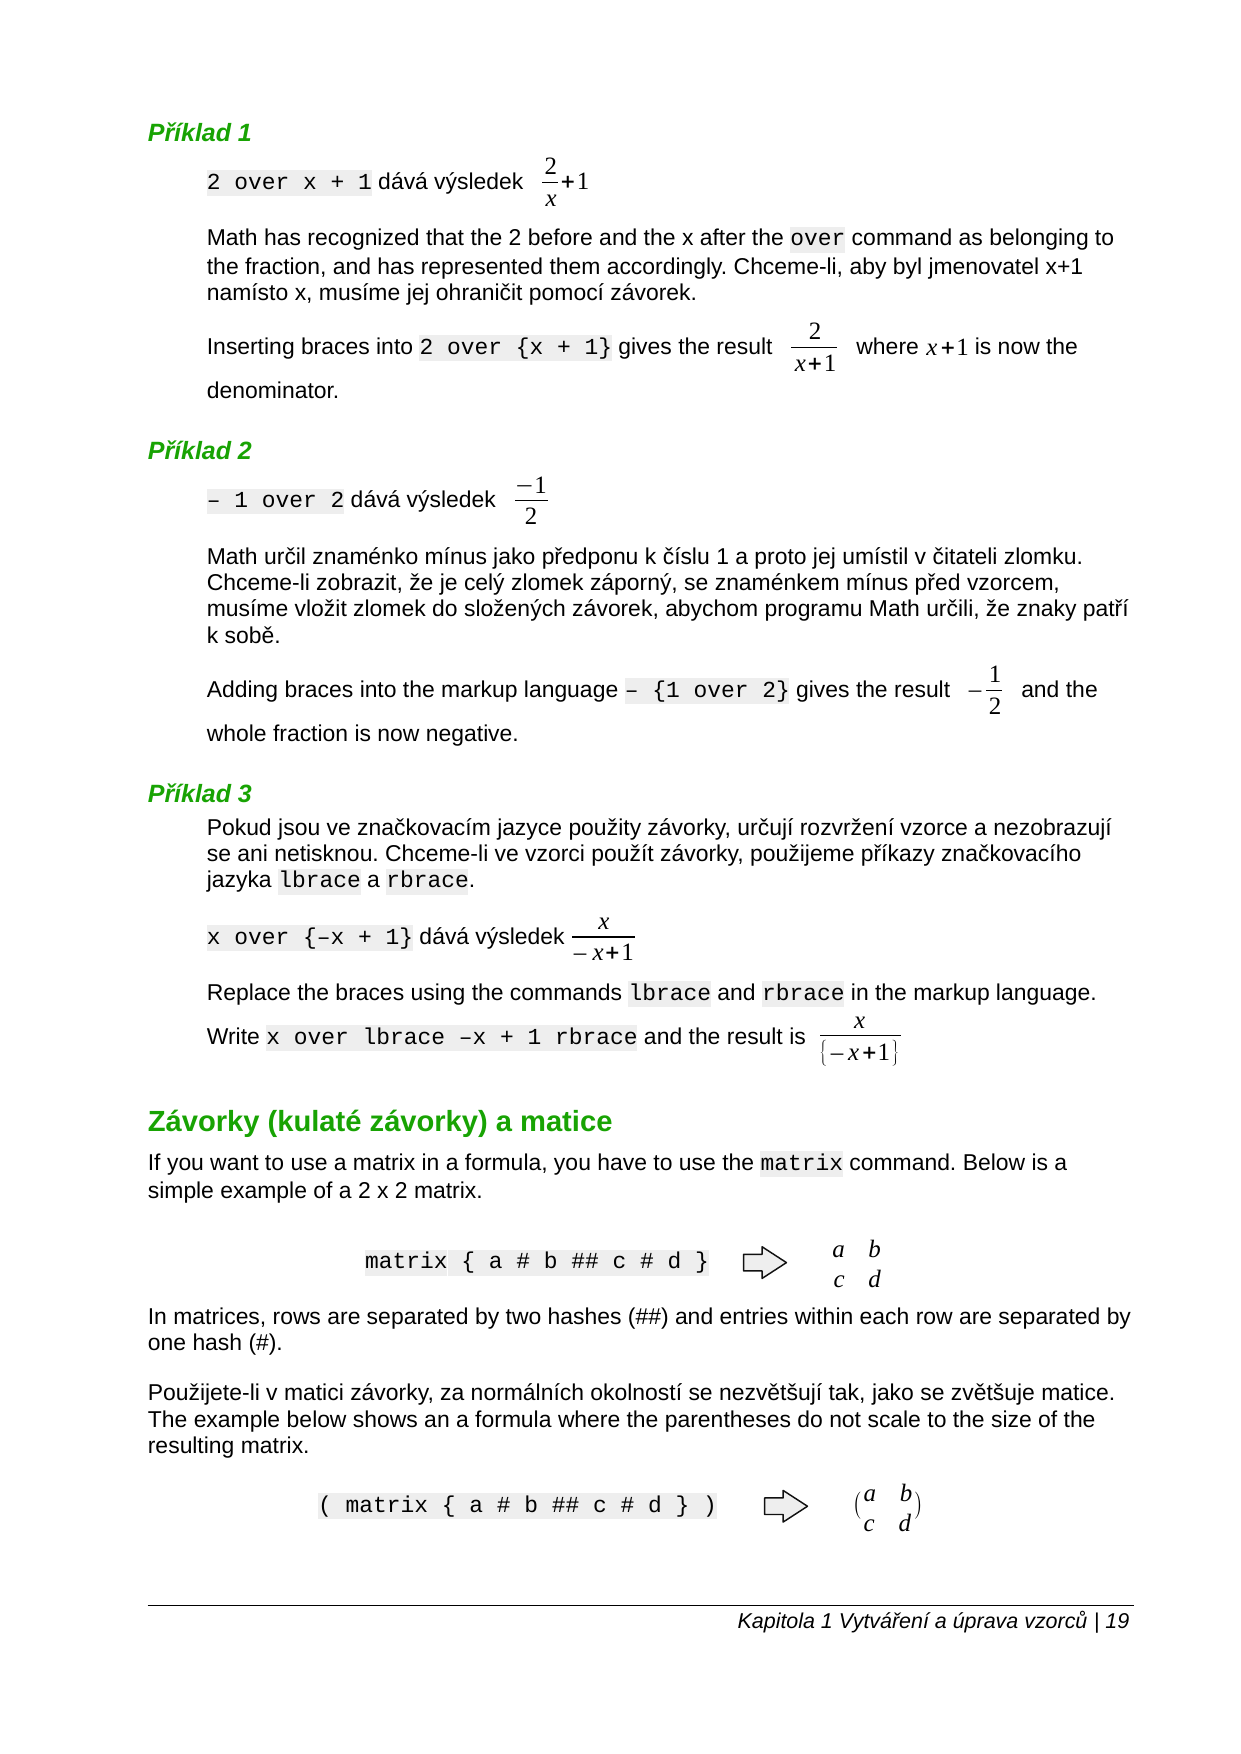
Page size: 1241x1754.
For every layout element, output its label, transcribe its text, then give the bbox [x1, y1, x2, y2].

subtitle Příklad 1 [148, 118, 1134, 147]
table_header [726, 1227, 797, 1303]
text Replace the braces using the commands lbrace and rbrace in the markup language. Write x over lbrace –x + 1 rbrace and the result is [207, 979, 1134, 1067]
text Inserting braces into 2 over {x + 1} gives the resultwhere is now the denominator. [207, 318, 1134, 403]
table_header [747, 1471, 818, 1547]
subtitle Závorky (kulaté závorky) a matice [148, 1103, 1134, 1137]
subtitle Příklad 3 [148, 779, 1134, 808]
text x over {–x + 1} dává výsledek [207, 907, 1134, 966]
text 2 over x + 1 dává výsledek [207, 153, 1134, 212]
subtitle Příklad 2 [148, 436, 1134, 465]
text Math určil znaménko mínus jako předponu k číslu 1 a proto jej umístil v čitateli zlomku. Chceme-li zobrazit, že je celý zlomek záporný, se znaménkem mínus před vzorcem, musíme vložit zlomek do složených závorek, abychom programu Math určili, že znaky patří k sobě. [207, 543, 1134, 648]
text Math has recognized that the 2 before and the x after the over command as belonging to the fraction, and has represented them accordingly. Chceme-li, aby byl jmenovatel x+1 namísto x, musíme jej ohraničit pomocí závorek. [207, 224, 1134, 305]
text Pokud jsou ve značkovacím jazyce použity závorky, určují rozvržení vzorce a nezobrazují se ani netisknou. Chceme-li ve vzorci použít závorky, použijeme příkazy značkovacího jazyka lbrace a rbrace. [207, 814, 1134, 895]
table_header ( matrix { a # b ## c # d } ) [300, 1471, 747, 1547]
text In matrices, rows are separated by two hashes (##) and entries within each row are separated by one hash (#). [148, 1303, 1134, 1356]
table_header [797, 1227, 942, 1303]
text Použijete-li v matici závorky, za normálních okolností se nezvětšují tak, jako se zvětšuje matice. The example below shows an a formula where the parentheses do not scale to the size of the resulting matrix. [148, 1379, 1134, 1458]
text If you want to use a matrix in a formula, you have to use the matrix command. Below is a simple example of a 2 x 2 matrix. [148, 1149, 1134, 1203]
text Adding braces into the markup language – {1 over 2} gives the resultand the whole fraction is now negative. [207, 661, 1134, 746]
text – 1 over 2 dává výsledek [207, 471, 1134, 530]
table_header [818, 1471, 977, 1547]
table_header matrix { a # b ## c # d } [340, 1227, 726, 1303]
